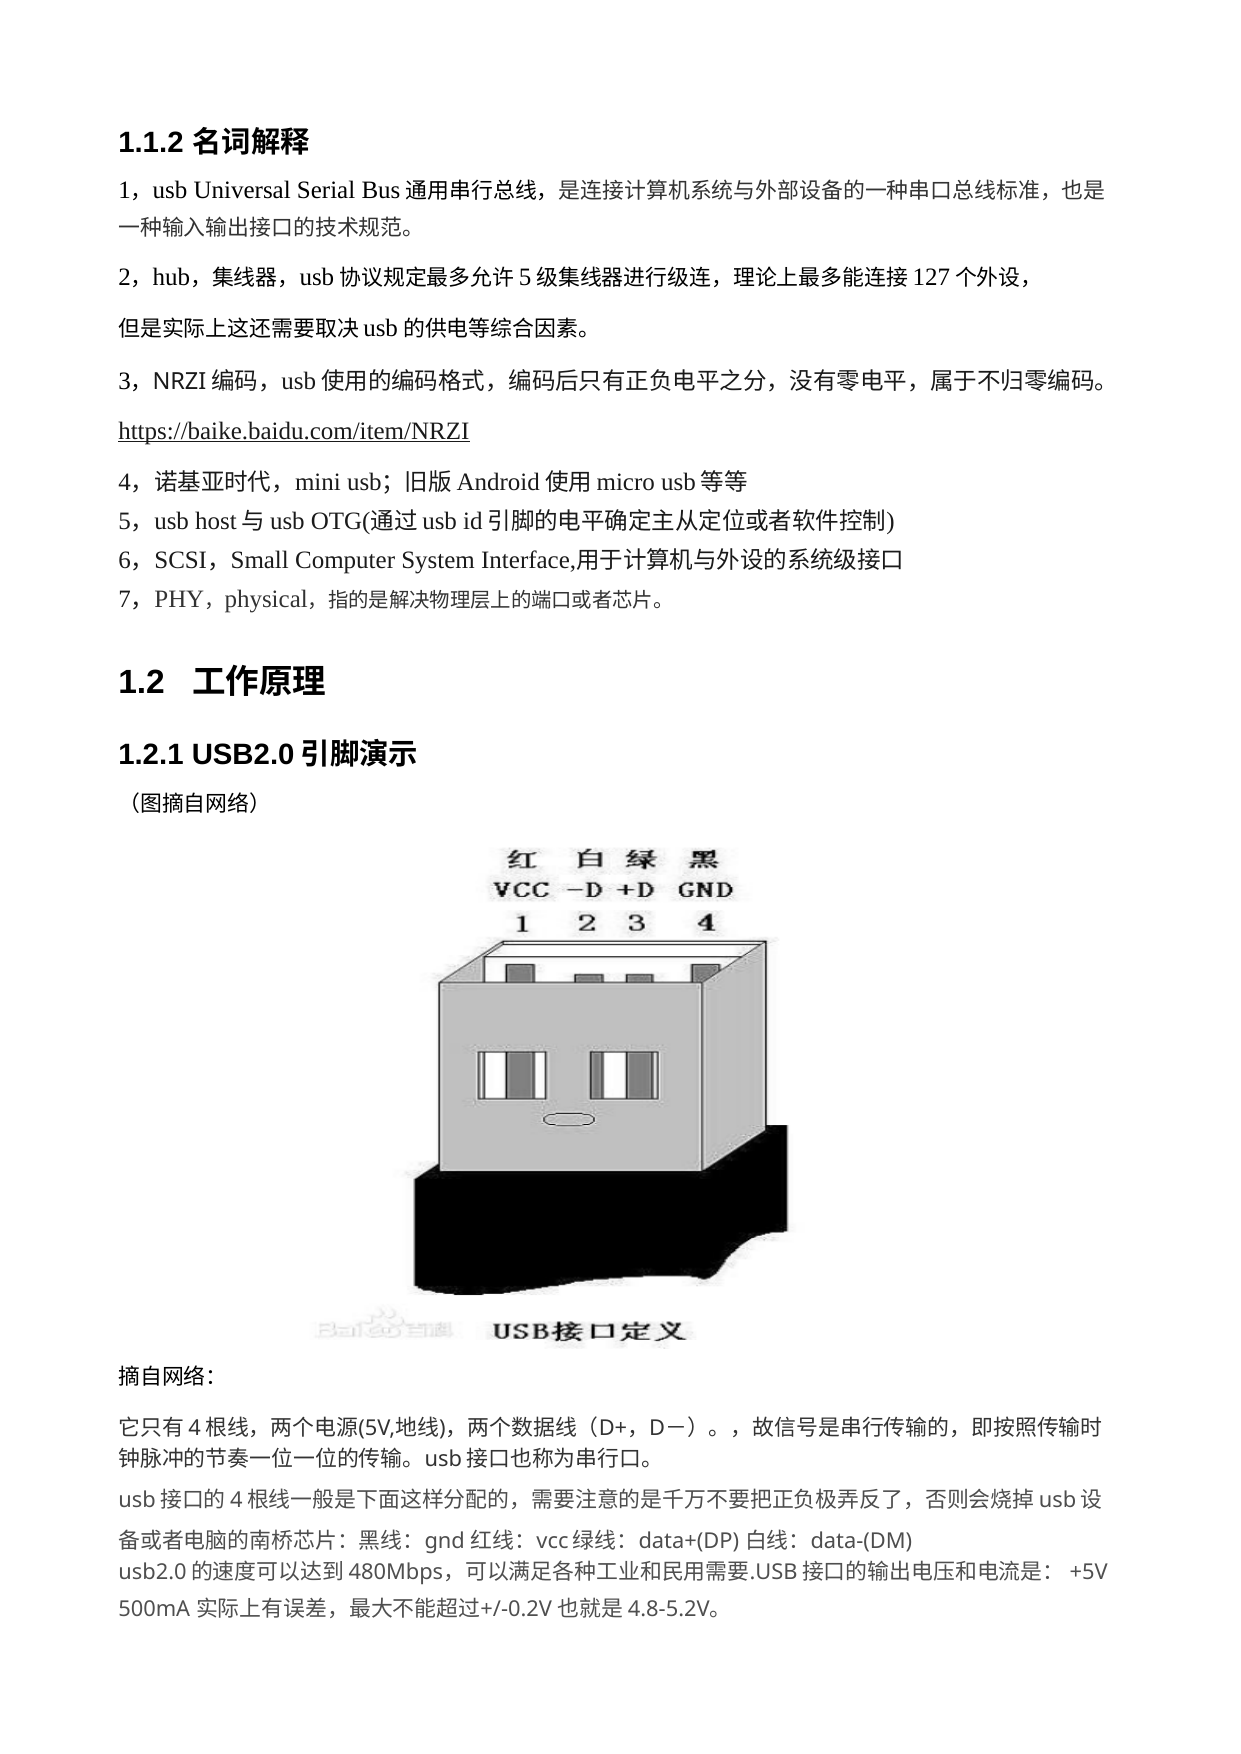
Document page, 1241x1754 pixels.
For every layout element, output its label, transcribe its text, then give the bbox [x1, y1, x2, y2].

text 3，NRZI编码，usb使用的编码格式，编码后只有正负电平之分，没有零电平，属于不归零编码。 [118, 362, 1122, 396]
text 但是实际上这还需要取决usb的供电等综合因素。 [118, 311, 1122, 343]
text 1，usb Universal Serial Bus通用串行总线，是连接计算机系统与外部设备的一种串口总线标准，也是一种输入输出接口的技术规范。 [118, 173, 1122, 241]
text （图摘自网络） [118, 786, 1122, 817]
text 摘自网络： [118, 836, 1122, 1390]
text 4，诺基亚时代，mini usb；旧版Android使用micro usb等等 5，usb host与usb OTG(通过usb id引脚的电平确定主从定位或者软件控制) 6，SCSI，Small Computer System Interface,用于计算机与外设的系统级接口 7，PHY，physical，指的是解决物理层上的端口或者芯片。 [118, 464, 1122, 614]
subtitle 1.2.1 USB2.0引脚演示 [118, 731, 1122, 773]
subtitle 1.1.2 名词解释 [118, 118, 1122, 161]
text 它只有4根线，两个电源(5V,地线)，两个数据线（D+，D－）。，故信号是串行传输的，即按照传输时钟脉冲的节奏一位一位的传输。usb接口也称为串行口。 [118, 1409, 1122, 1473]
text usb接口的4根线一般是下面这样分配的，需要注意的是千万不要把正负极弄反了，否则会烧掉usb设备或者电脑的南桥芯片：黑线：gnd 红线：vcc绿线：data+(DP) 白线：data-(DM) [118, 1473, 1122, 1554]
text 2，hub，集线器，usb协议规定最多允许5级集线器进行级连，理论上最多能连接127个外设， [118, 260, 1122, 292]
subtitle 1.2 工作原理 [118, 655, 1122, 703]
text usb2.0的速度可以达到480Mbps，可以满足各种工业和民用需要.USB接口的输出电压和电流是： +5V 500mA 实际上有误差，最大不能超过+/-0.2V 也就是4.8-5.2V。 [118, 1554, 1122, 1623]
picture [198, 836, 1042, 1354]
text https://baike.baidu.com/item/NRZI [118, 416, 1122, 445]
